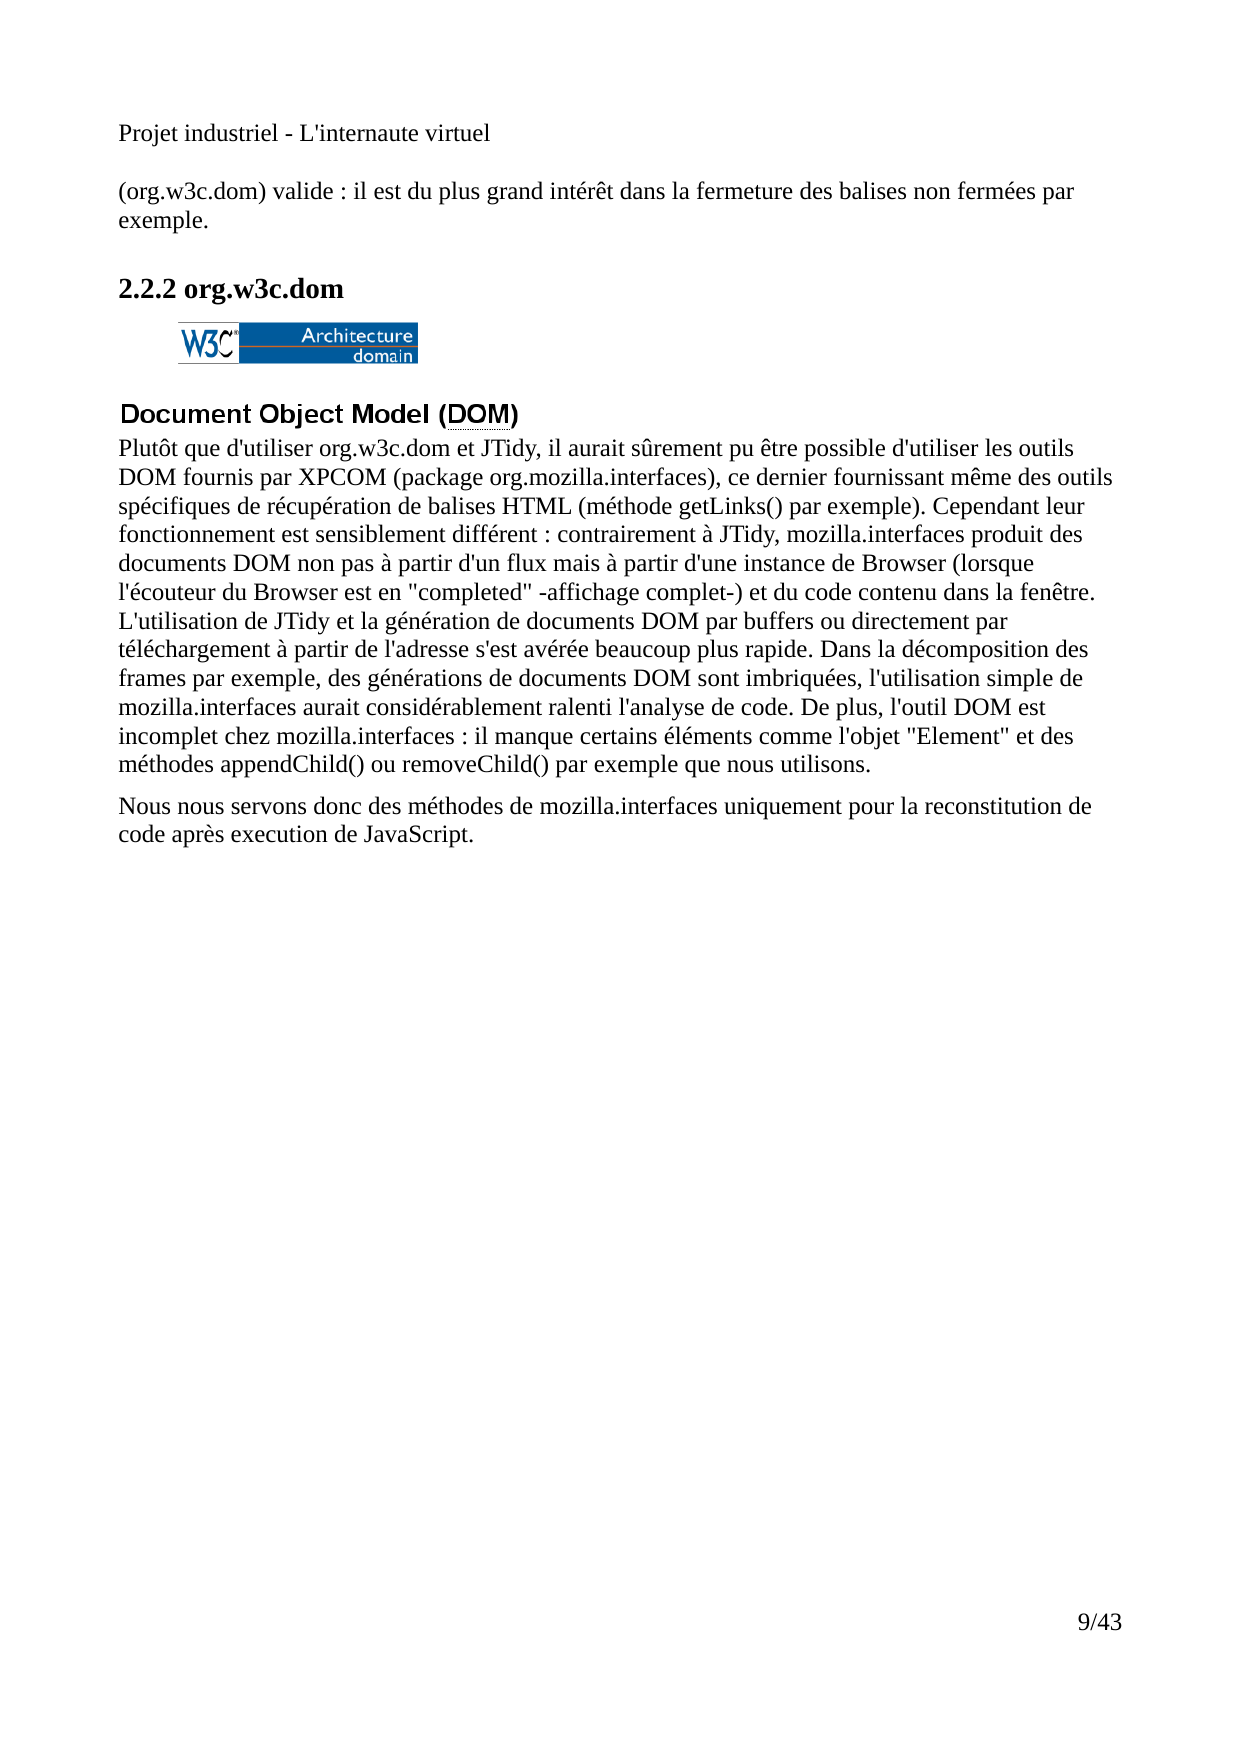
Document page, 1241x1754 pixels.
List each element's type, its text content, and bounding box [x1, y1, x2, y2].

text Plutôt que d'utiliser org.w3c.dom et JTidy, il aurait sûrement pu être possible d'utiliser les outils DOM fournis par XPCOM (package org.mozilla.interfaces), ce dernier fournissant même des outils spécifiques de récupération de balises HTML (méthode getLinks() par exemple). Cependant leur fonctionnement est sensiblement différent : contrairement à JTidy, mozilla.interfaces produit des documents DOM non pas à partir d'un flux mais à partir d'une instance de Browser (lorsque l'écouteur du Browser est en "completed" -affichage complet-) et du code contenu dans la fenêtre. L'utilisation de JTidy et la génération de documents DOM par buffers ou directement par téléchargement à partir de l'adresse s'est avérée beaucoup plus rapide. Dans la décomposition des frames par exemple, des générations de documents DOM sont imbriquées, l'utilisation simple de mozilla.interfaces aurait considérablement ralenti l'analyse de code. De plus, l'outil DOM est incomplet chez mozilla.interfaces : il manque certains éléments comme l'objet "Element" et des méthodes appendChild() ou removeChild() par exemple que nous utilisons. [118, 433, 1122, 778]
text Nous nous servons donc des méthodes de mozilla.interfaces uniquement pour la reconstitution de code après execution de JavaScript. [118, 791, 1122, 848]
text (org.w3c.dom) valide : il est du plus grand intérêt dans la fermeture des balises non fermées par exemple. [118, 176, 1122, 234]
picture [118, 317, 523, 434]
subtitle 2.2.2 org.w3c.dom [118, 271, 1122, 305]
